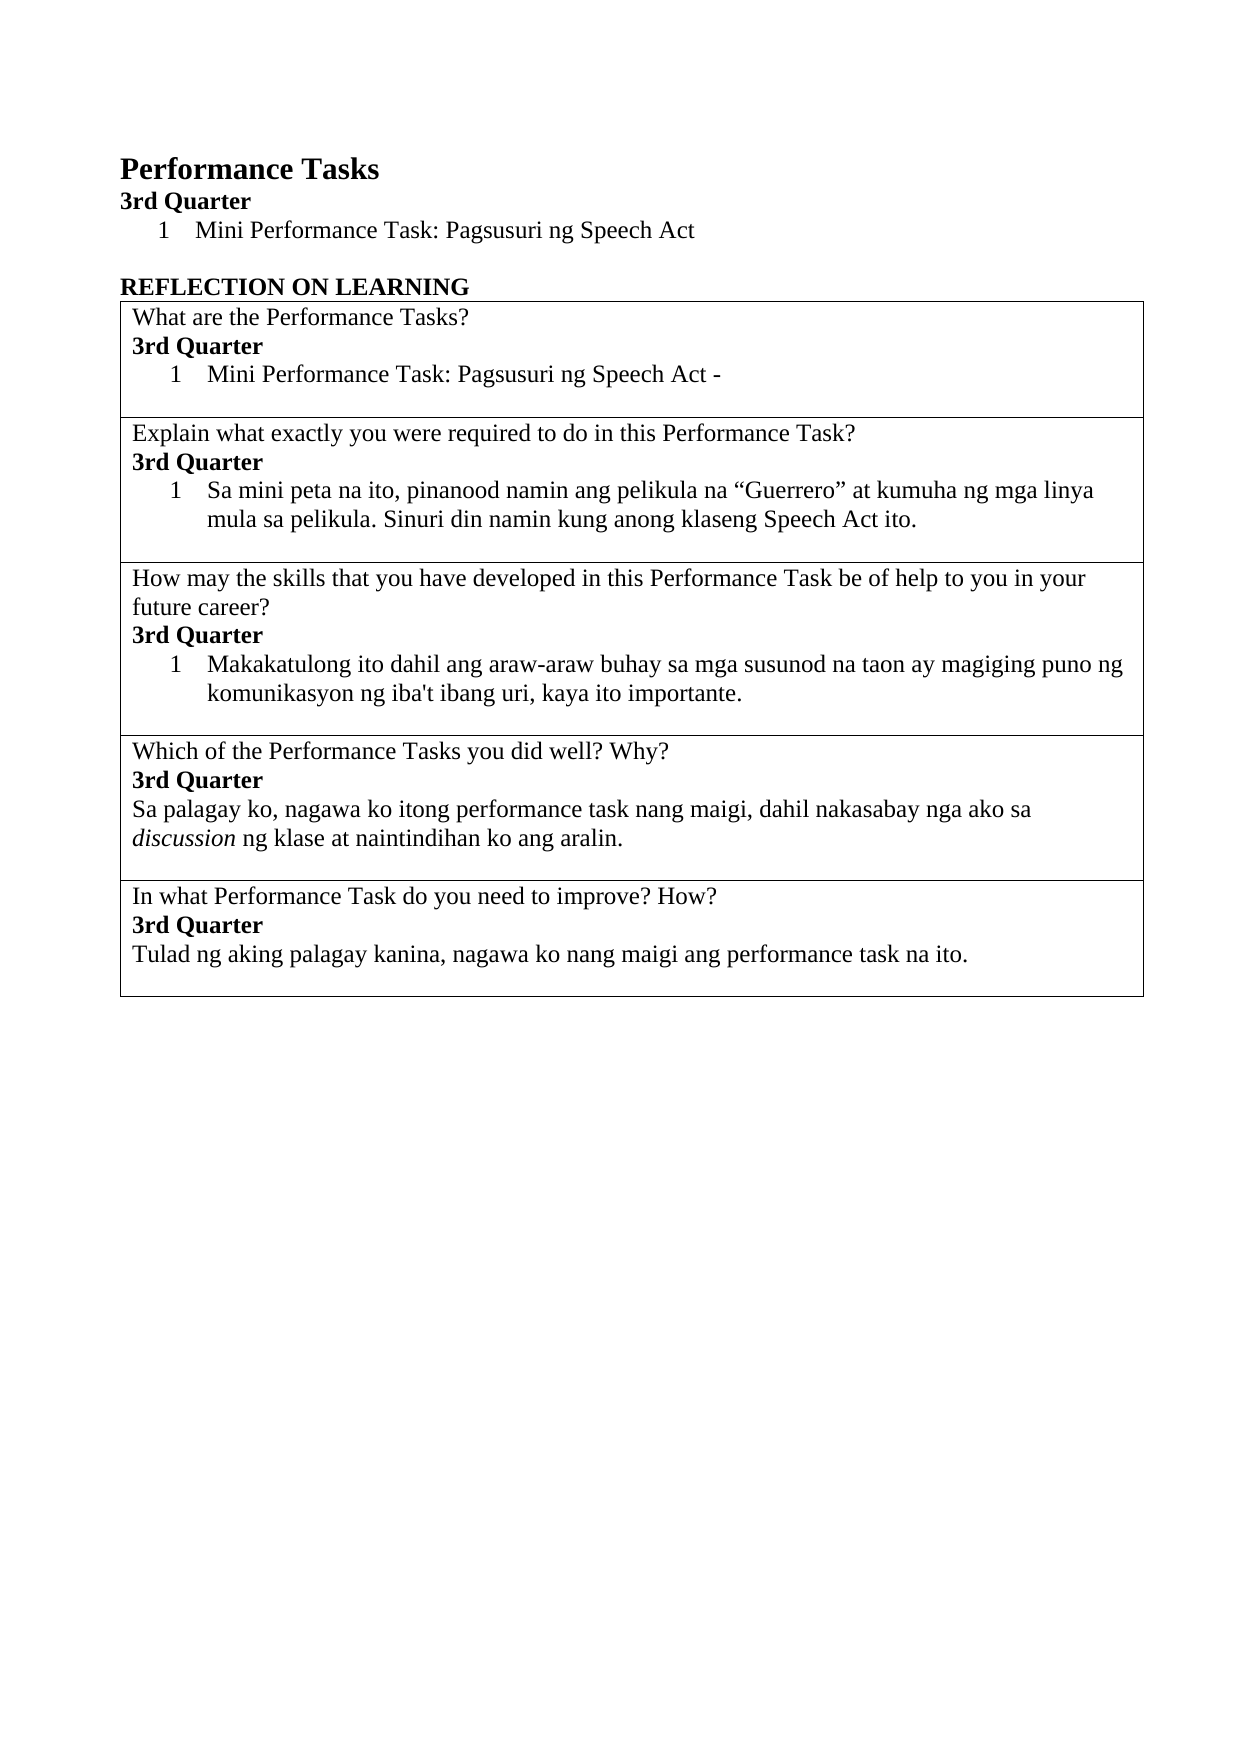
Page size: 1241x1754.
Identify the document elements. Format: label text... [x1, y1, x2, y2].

list Mini Performance Task: Pagsusuri ng Speech Act [157, 215, 1120, 243]
table_cell Explain what exactly you were required to do in this Performance Task? 3rd Quarter Sa mini peta na ito, pinanood namin ang pelikula na “Guerrero” at kumuha ng mga linya mula sa pelikula. Sinuri din namin kung anong klaseng Speech Act ito. [121, 418, 1143, 562]
table_cell How may the skills that you have developed in this Performance Task be of help to you in your future career? 3rd Quarter Makakatulong ito dahil ang araw-araw buhay sa mga susunod na taon ay magiging puno ng komunikasyon ng iba't ibang uri, kaya ito importante. [121, 563, 1143, 735]
table_header What are the Performance Tasks? 3rd Quarter Mini Performance Task: Pagsusuri ng Speech Act - [121, 302, 1143, 417]
table_cell Which of the Performance Tasks you did well? Why? 3rd Quarter Sa palagay ko, nagawa ko itong performance task nang maigi, dahil nakasabay nga ako sa discussion ng klase at naintindihan ko ang aralin. [121, 736, 1143, 880]
text 3rd Quarter [120, 186, 1120, 215]
text REFLECTION ON LEARNING [120, 272, 1120, 301]
text Performance Tasks [120, 150, 1120, 186]
table_cell In what Performance Task do you need to improve? How? 3rd Quarter Tulad ng aking palagay kanina, nagawa ko nang maigi ang performance task na ito. [121, 881, 1143, 996]
